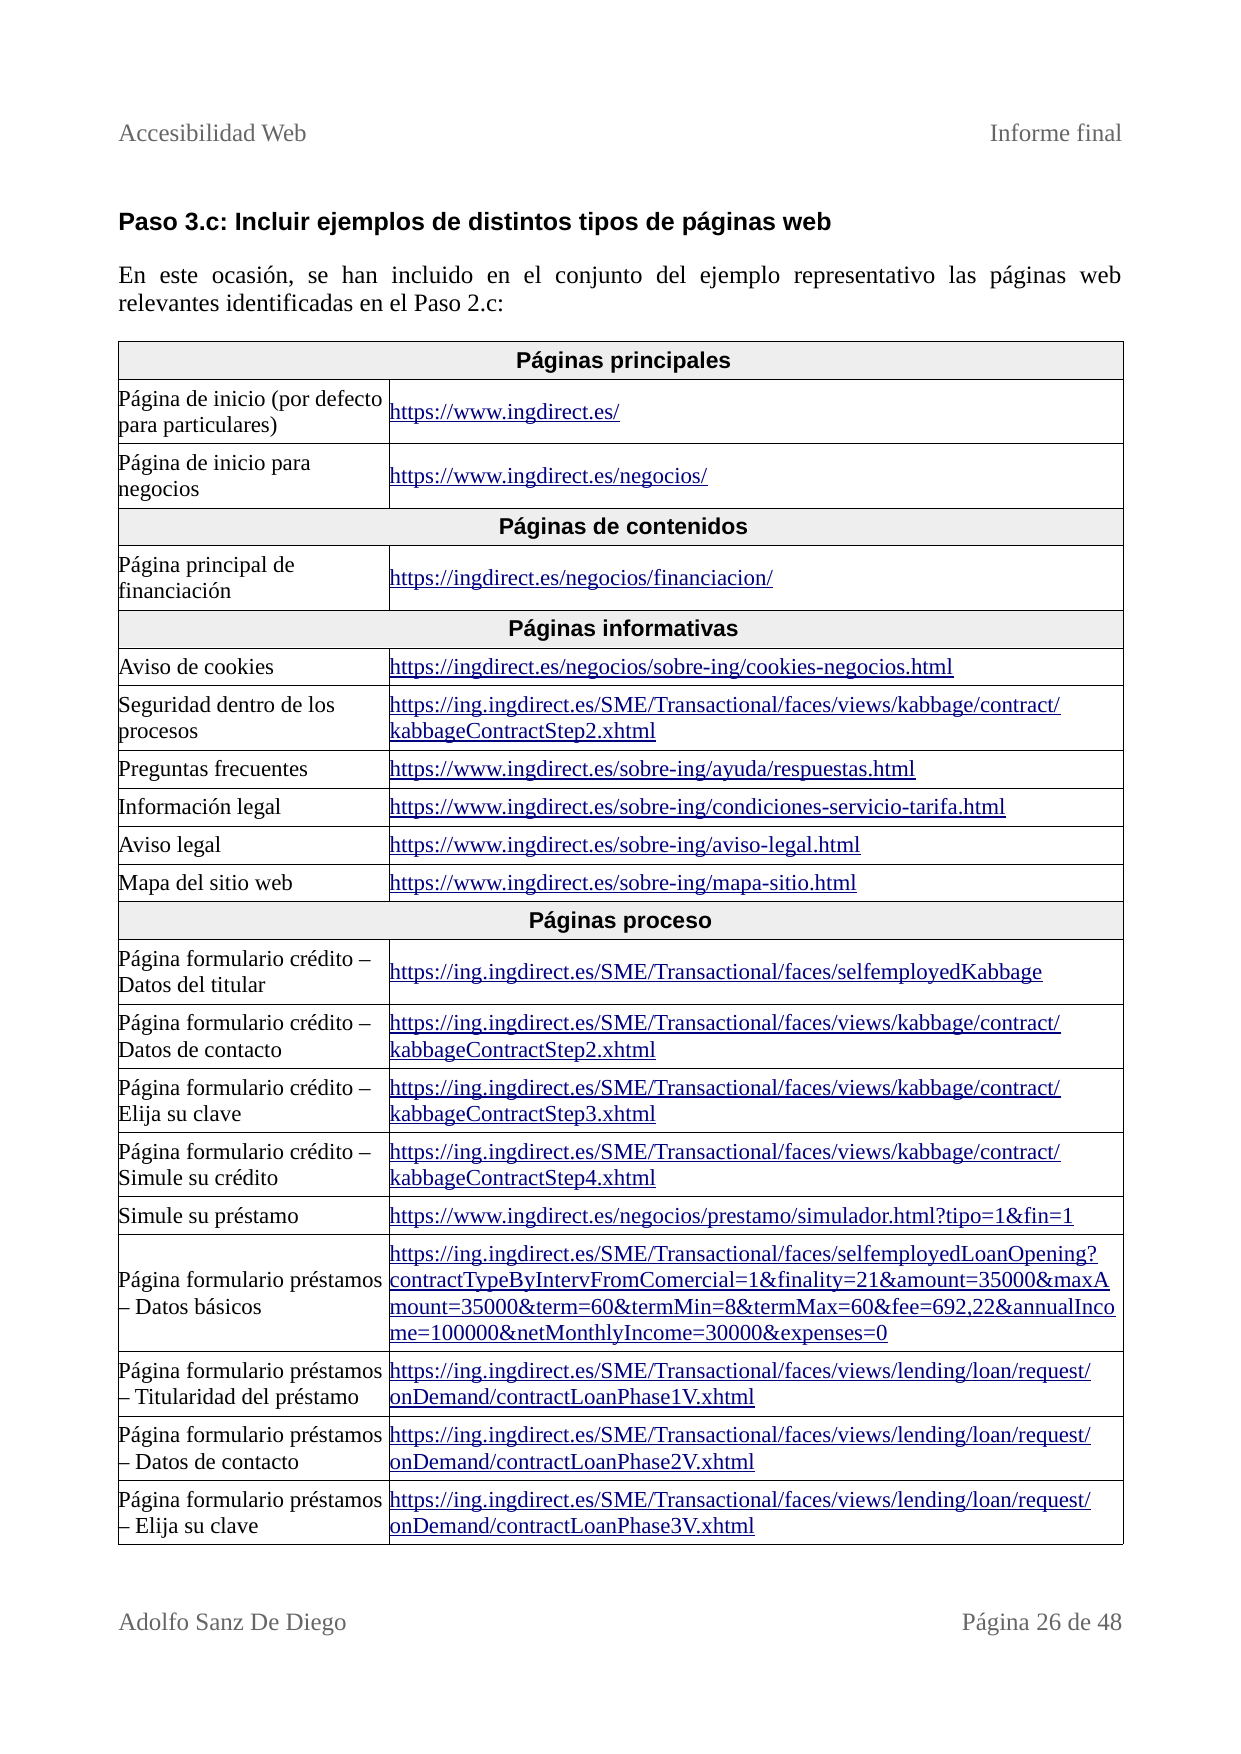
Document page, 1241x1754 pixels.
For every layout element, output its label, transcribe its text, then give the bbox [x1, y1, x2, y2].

table_cell https://www.ingdirect.es/sobre-ing/ayuda/respuestas.html [390, 751, 1123, 788]
table_cell https://ing.ingdirect.es/SME/Transactional/faces/views/kabbage/contract/kabbageContractStep2.xhtml [390, 686, 1123, 750]
table_cell https://www.ingdirect.es/sobre-ing/aviso-legal.html [390, 827, 1123, 863]
table_cell https://ingdirect.es/negocios/financiacion/ [390, 546, 1123, 609]
table_cell https://ing.ingdirect.es/SME/Transactional/faces/views/kabbage/contract/kabbageContractStep2.xhtml [390, 1005, 1123, 1068]
table_cell Páginas proceso [119, 902, 1123, 939]
table_cell https://www.ingdirect.es/sobre-ing/condiciones-servicio-tarifa.html [390, 789, 1123, 826]
table_cell https://ing.ingdirect.es/SME/Transactional/faces/views/lending/loan/request/onDemand/contractLoanPhase3V.xhtml [390, 1481, 1123, 1544]
table_cell Seguridad dentro de los procesos [119, 686, 389, 750]
table_cell https://www.ingdirect.es/negocios/prestamo/simulador.html?tipo=1&fin=1 [390, 1197, 1123, 1234]
table_cell Mapa del sitio web [119, 865, 389, 901]
text En este ocasión, se han incluido en el conjunto del ejemplo representativo las páginas web relevantes identificadas en el Paso 2.c: [118, 260, 1122, 317]
table_cell Aviso de cookies [119, 649, 389, 685]
table_cell Página formulario préstamos – Titularidad del préstamo [119, 1352, 389, 1416]
table_cell Páginas informativas [119, 611, 1123, 647]
table_cell Página formulario crédito – Elija su clave [119, 1069, 389, 1132]
table_cell Página formulario crédito – Datos de contacto [119, 1005, 389, 1068]
table_cell https://www.ingdirect.es/sobre-ing/mapa-sitio.html [390, 865, 1123, 901]
table_cell Simule su préstamo [119, 1197, 389, 1234]
table_header Páginas principales [119, 342, 1123, 379]
table_cell https://www.ingdirect.es/ [390, 380, 1123, 443]
table_cell https://ing.ingdirect.es/SME/Transactional/faces/views/kabbage/contract/kabbageContractStep3.xhtml [390, 1069, 1123, 1132]
table_cell Página formulario préstamos – Datos básicos [119, 1235, 389, 1351]
table_cell Información legal [119, 789, 389, 826]
table_cell https://ing.ingdirect.es/SME/Transactional/faces/views/lending/loan/request/onDemand/contractLoanPhase2V.xhtml [390, 1417, 1123, 1480]
table_cell Página de inicio (por defecto para particulares) [119, 380, 389, 443]
table_cell Página de inicio para negocios [119, 444, 389, 507]
table_cell Páginas de contenidos [119, 509, 1123, 545]
table_cell Página formulario préstamos – Datos de contacto [119, 1417, 389, 1480]
table_cell Preguntas frecuentes [119, 751, 389, 788]
table_cell Página formulario préstamos – Elija su clave [119, 1481, 389, 1544]
table_cell https://ing.ingdirect.es/SME/Transactional/faces/views/lending/loan/request/onDemand/contractLoanPhase1V.xhtml [390, 1352, 1123, 1416]
table_cell https://ing.ingdirect.es/SME/Transactional/faces/views/kabbage/contract/kabbageContractStep4.xhtml [390, 1133, 1123, 1196]
table_cell Página formulario crédito – Simule su crédito [119, 1133, 389, 1196]
table_cell Página principal de financiación [119, 546, 389, 609]
table_cell https://www.ingdirect.es/negocios/ [390, 444, 1123, 507]
table_cell https://ingdirect.es/negocios/sobre-ing/cookies-negocios.html [390, 649, 1123, 685]
table_cell Aviso legal [119, 827, 389, 863]
table_cell https://ing.ingdirect.es/SME/Transactional/faces/selfemployedKabbage [390, 940, 1123, 1003]
table_cell Página formulario crédito – Datos del titular [119, 940, 389, 1003]
subtitle Paso 3.c: Incluir ejemplos de distintos tipos de páginas web [118, 207, 1122, 236]
table_cell https://ing.ingdirect.es/SME/Transactional/faces/selfemployedLoanOpening?contractTypeByIntervFromComercial=1&finality=21&amount=35000&maxAmount=35000&term=60&termMin=8&termMax=60&fee=692,22&annualIncome=100000&netMonthlyIncome=30000&expenses=0 [390, 1235, 1123, 1351]
